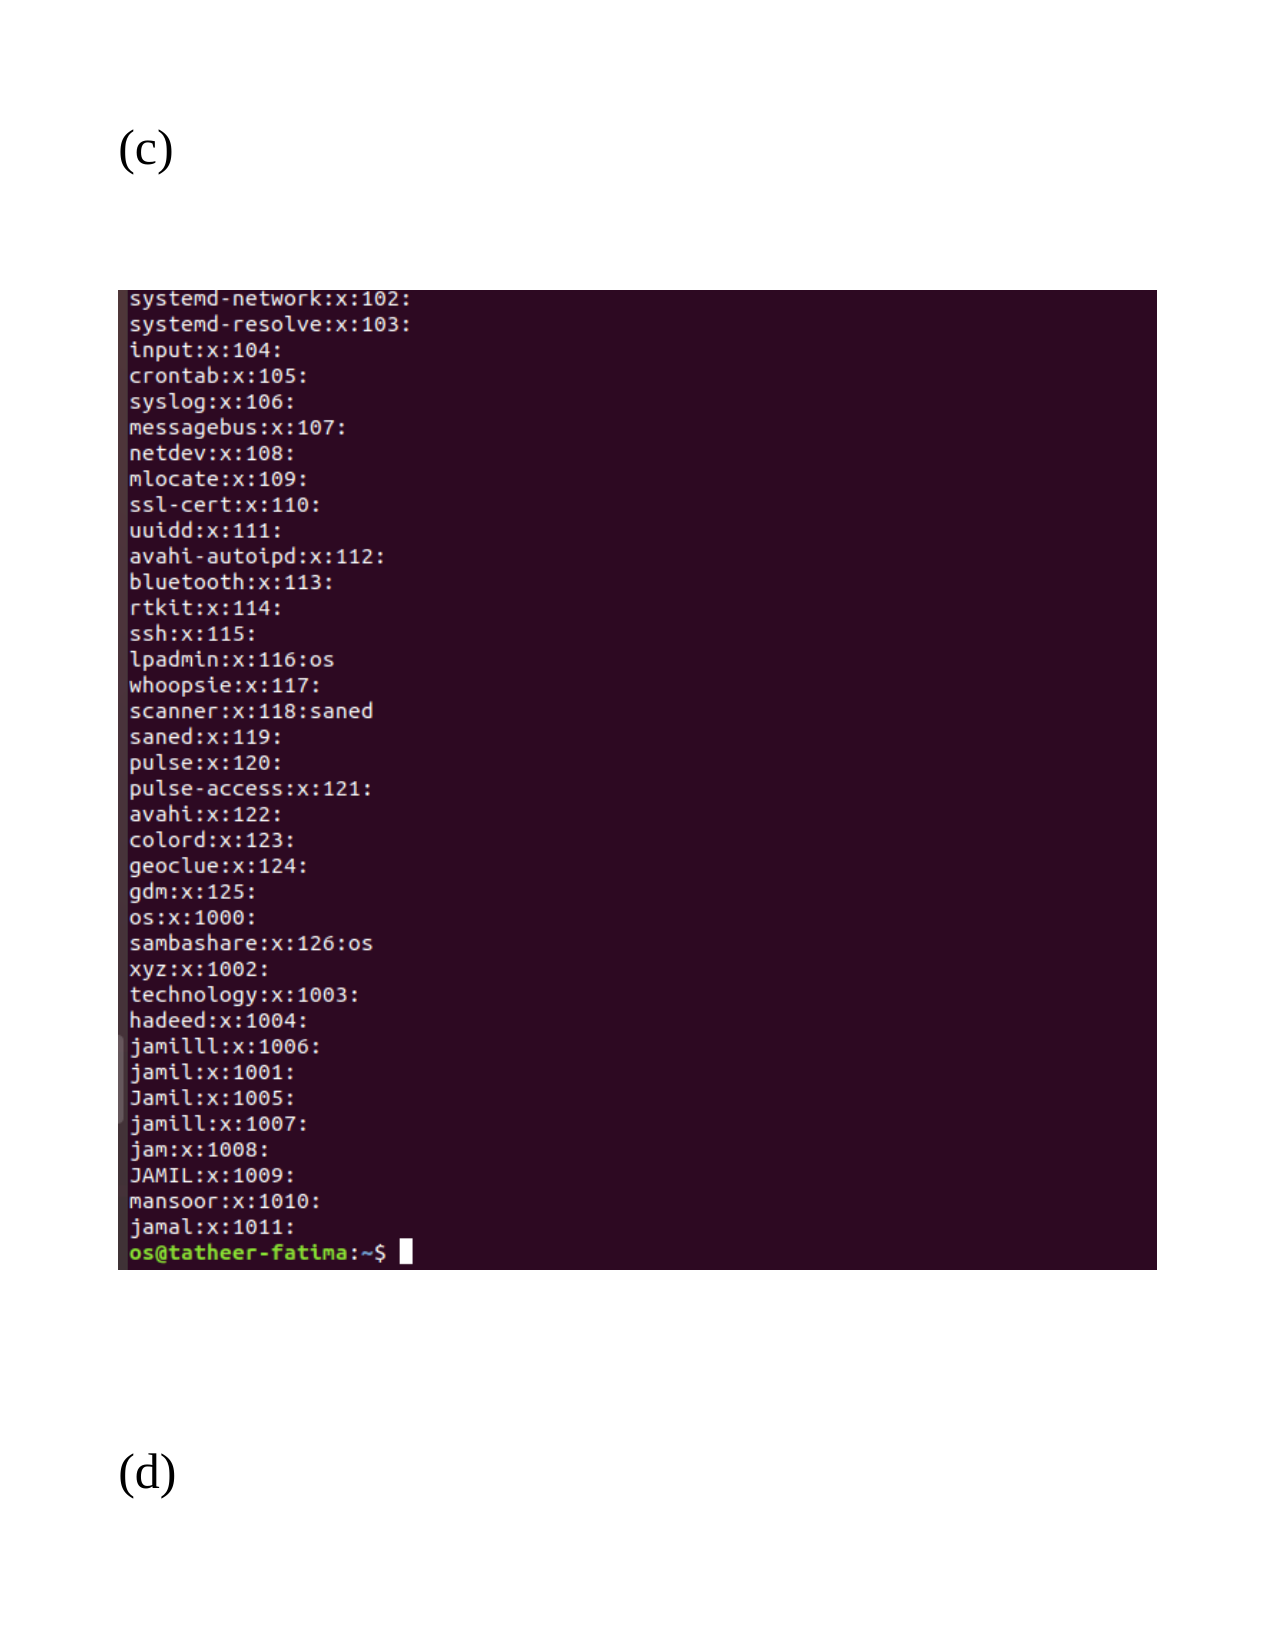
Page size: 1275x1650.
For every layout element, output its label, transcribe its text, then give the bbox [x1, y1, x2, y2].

text (d) [118, 1442, 1157, 1499]
picture [118, 290, 1157, 1270]
text (c) [118, 118, 1157, 176]
